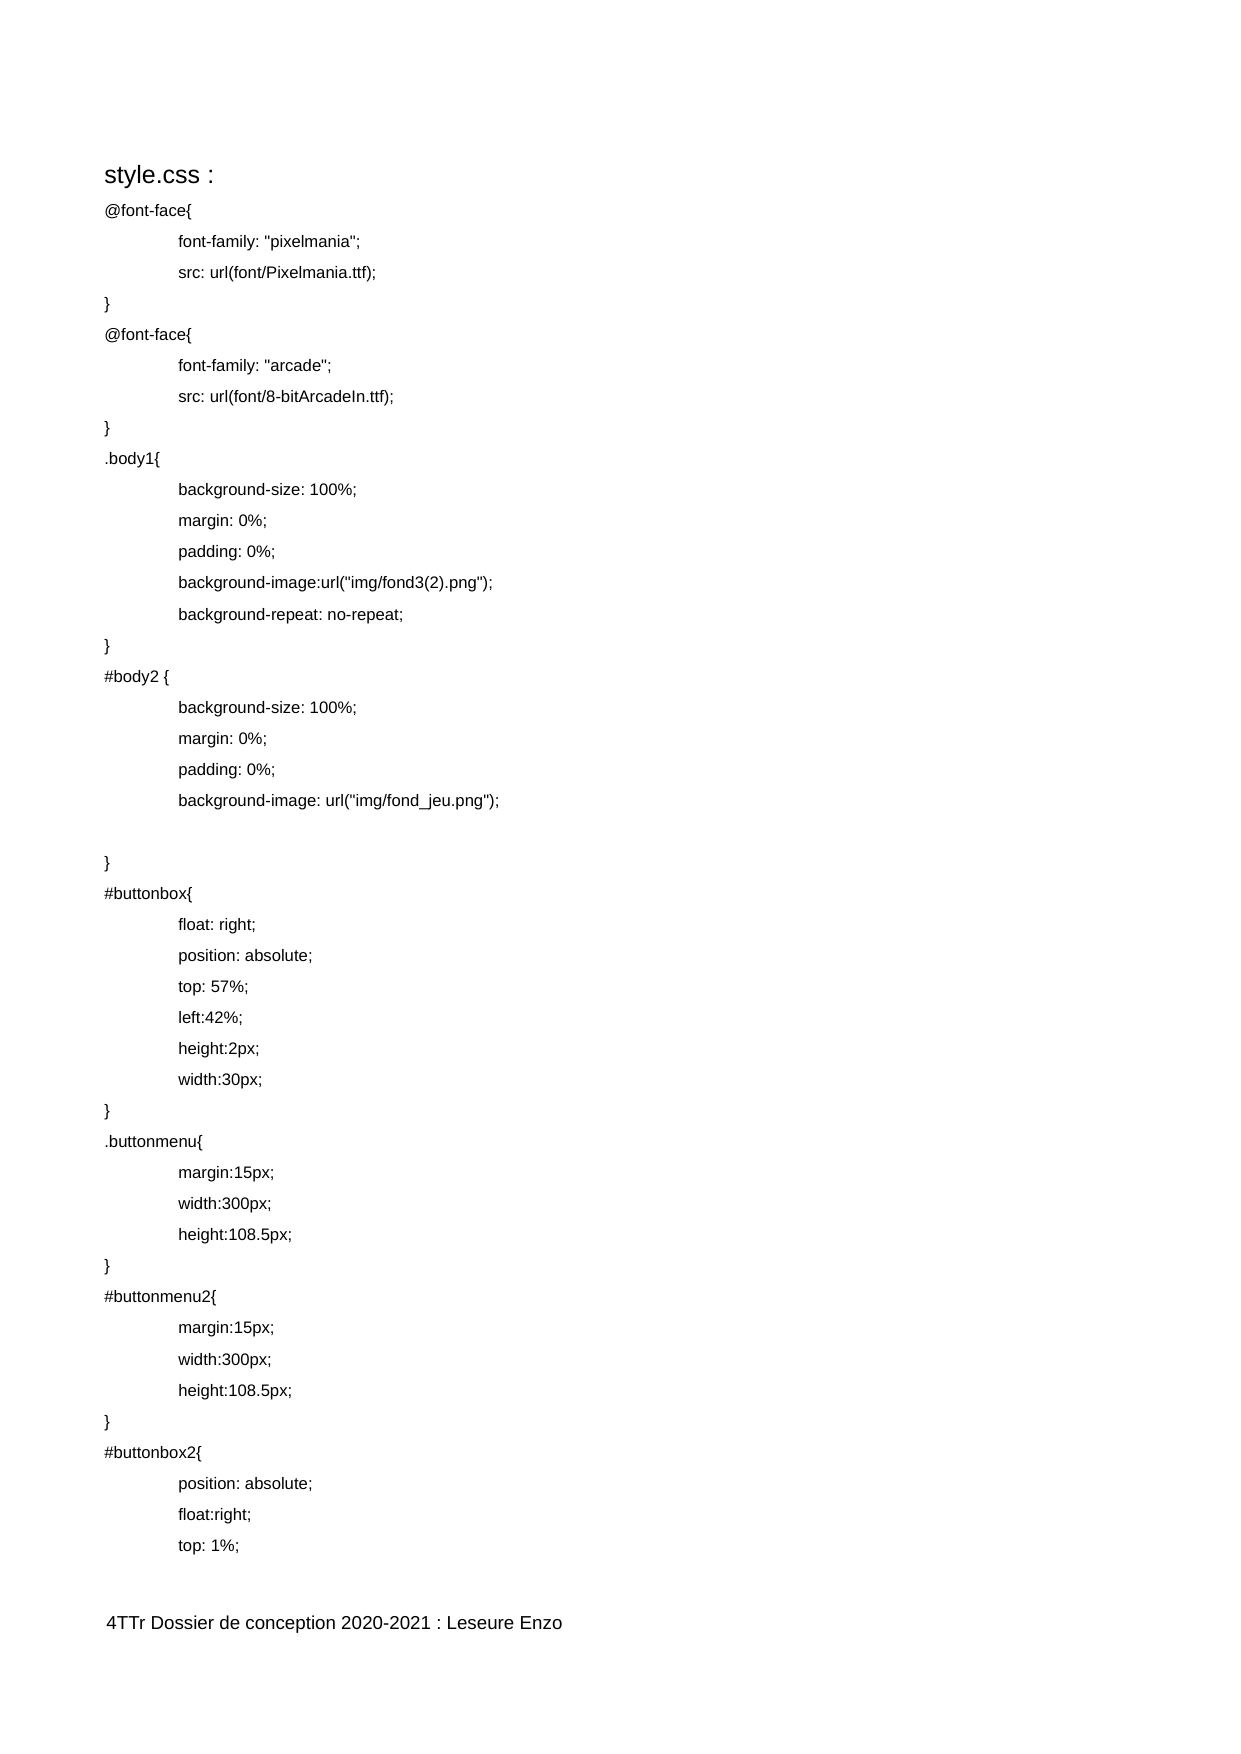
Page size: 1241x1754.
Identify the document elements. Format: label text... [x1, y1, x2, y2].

text src: url(font/8-bitArcadeIn.ttf); [104, 387, 1134, 406]
text top: 1%; [104, 1536, 1134, 1555]
text width:300px; [104, 1194, 1134, 1213]
text float:right; [104, 1504, 1134, 1524]
text top: 57%; [104, 977, 1134, 996]
text height:108.5px; [104, 1380, 1134, 1399]
text background-repeat: no-repeat; [104, 604, 1134, 623]
text src: url(font/Pixelmania.ttf); [104, 263, 1134, 282]
text } [104, 1256, 1134, 1275]
text #buttonbox{ [104, 884, 1134, 903]
text font-family: "arcade"; [104, 356, 1134, 375]
text width:300px; [104, 1349, 1134, 1368]
text } [104, 294, 1134, 313]
text position: absolute; [104, 946, 1134, 965]
text } [104, 853, 1134, 872]
text height:2px; [104, 1039, 1134, 1058]
text } [104, 1411, 1134, 1431]
text margin:15px; [104, 1163, 1134, 1182]
text left:42%; [104, 1008, 1134, 1027]
text margin: 0%; [104, 728, 1134, 748]
text height:108.5px; [104, 1225, 1134, 1244]
text .body1{ [104, 449, 1134, 468]
text padding: 0%; [104, 542, 1134, 561]
text background-image: url("img/fond_jeu.png"); [104, 791, 1134, 810]
text margin:15px; [104, 1318, 1134, 1337]
text float: right; [104, 915, 1134, 934]
text background-image:url("img/fond3(2).png"); [104, 573, 1134, 592]
text position: absolute; [104, 1473, 1134, 1493]
text @font-face{ [104, 201, 1134, 220]
text } [104, 1101, 1134, 1120]
text width:30px; [104, 1070, 1134, 1089]
text @font-face{ [104, 325, 1134, 344]
text background-size: 100%; [104, 697, 1134, 717]
text #buttonmenu2{ [104, 1287, 1134, 1306]
text padding: 0%; [104, 759, 1134, 779]
text } [104, 635, 1134, 654]
text #body2 { [104, 666, 1134, 686]
text font-family: "pixelmania"; [104, 232, 1134, 251]
text style.css : [104, 160, 1134, 189]
text } [104, 418, 1134, 437]
text #buttonbox2{ [104, 1442, 1134, 1462]
text margin: 0%; [104, 511, 1134, 530]
text .buttonmenu{ [104, 1132, 1134, 1151]
text background-size: 100%; [104, 480, 1134, 499]
